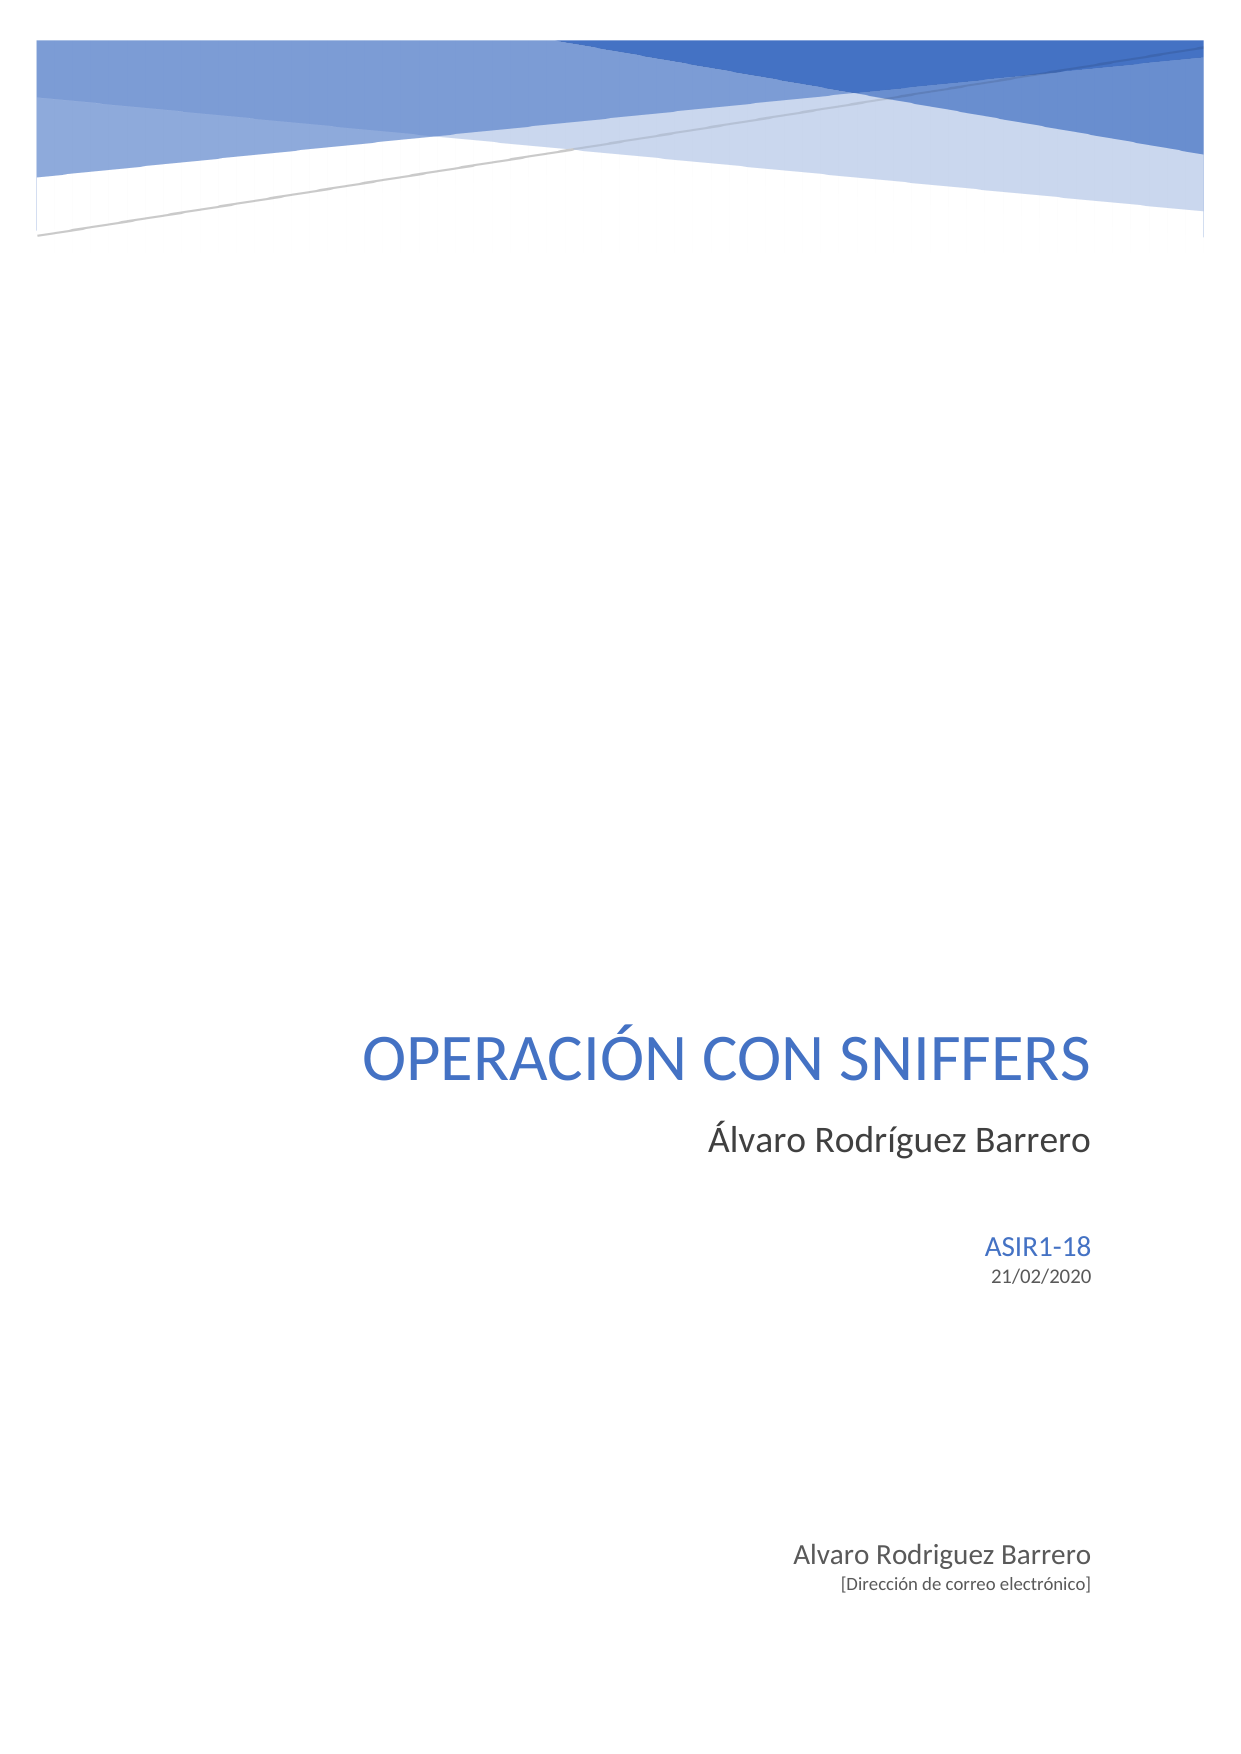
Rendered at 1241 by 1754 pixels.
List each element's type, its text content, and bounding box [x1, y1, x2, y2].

text Operación con sniffers [299, 1016, 1091, 1097]
text Álvaro Rodríguez Barrero [299, 1116, 1091, 1162]
text ASIR1-18 [299, 1228, 1091, 1263]
text [Dirección de correo electrónico] [299, 1572, 1091, 1595]
text 21/02/2020 [299, 1263, 1091, 1289]
text Alvaro Rodriguez Barrero [299, 1536, 1091, 1572]
